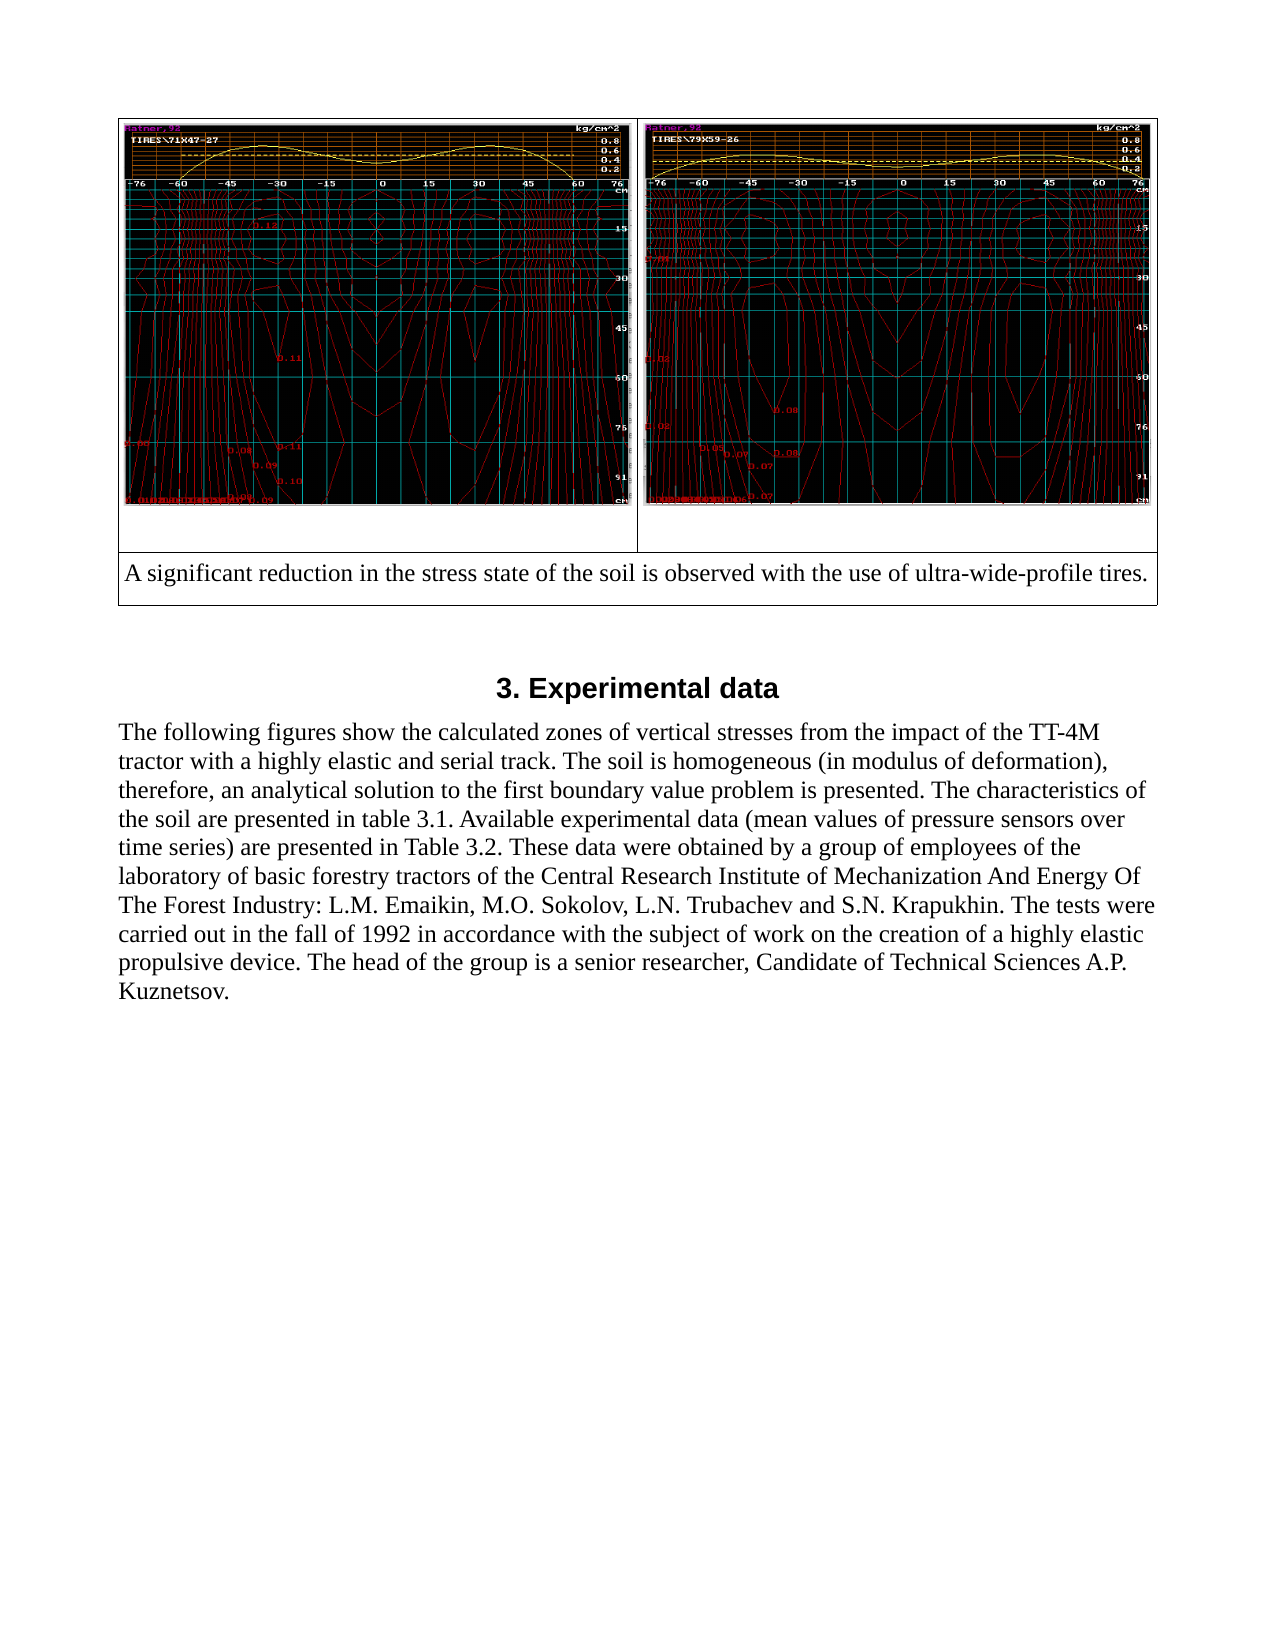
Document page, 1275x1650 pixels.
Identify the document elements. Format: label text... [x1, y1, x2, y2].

table_cell [638, 119, 1157, 552]
table_cell [119, 119, 637, 552]
text The following figures show the calculated zones of vertical stresses from the impact of the TT-4M tractor with a highly elastic and serial track. The soil is homogeneous (in modulus of deformation), therefore, an analytical solution to the first boundary value problem is presented. The characteristics of the soil are presented in table 3.1. Available experimental data (mean values ​​of pressure sensors over time series) are presented in Table 3.2. These data were obtained by a group of employees of the laboratory of basic forestry tractors of the Central Research Institute of Mechanization And Energy Of The Forest Industry: L.M. Emaikin, M.O. Sokolov, L.N. Trubachev and S.N. Krapukhin. The tests were carried out in the fall of 1992 in accordance with the subject of work on the creation of a highly elastic propulsive device. The head of the group is a senior researcher, Candidate of Technical Sciences A.P. Kuznetsov. [118, 717, 1157, 1005]
table_cell A significant reduction in the stress state of the soil is observed with the use of ultra-wide-profile tires. [119, 553, 1157, 605]
picture [123, 123, 632, 506]
picture [643, 123, 1152, 506]
subtitle 3. Experimental data [118, 671, 1157, 705]
